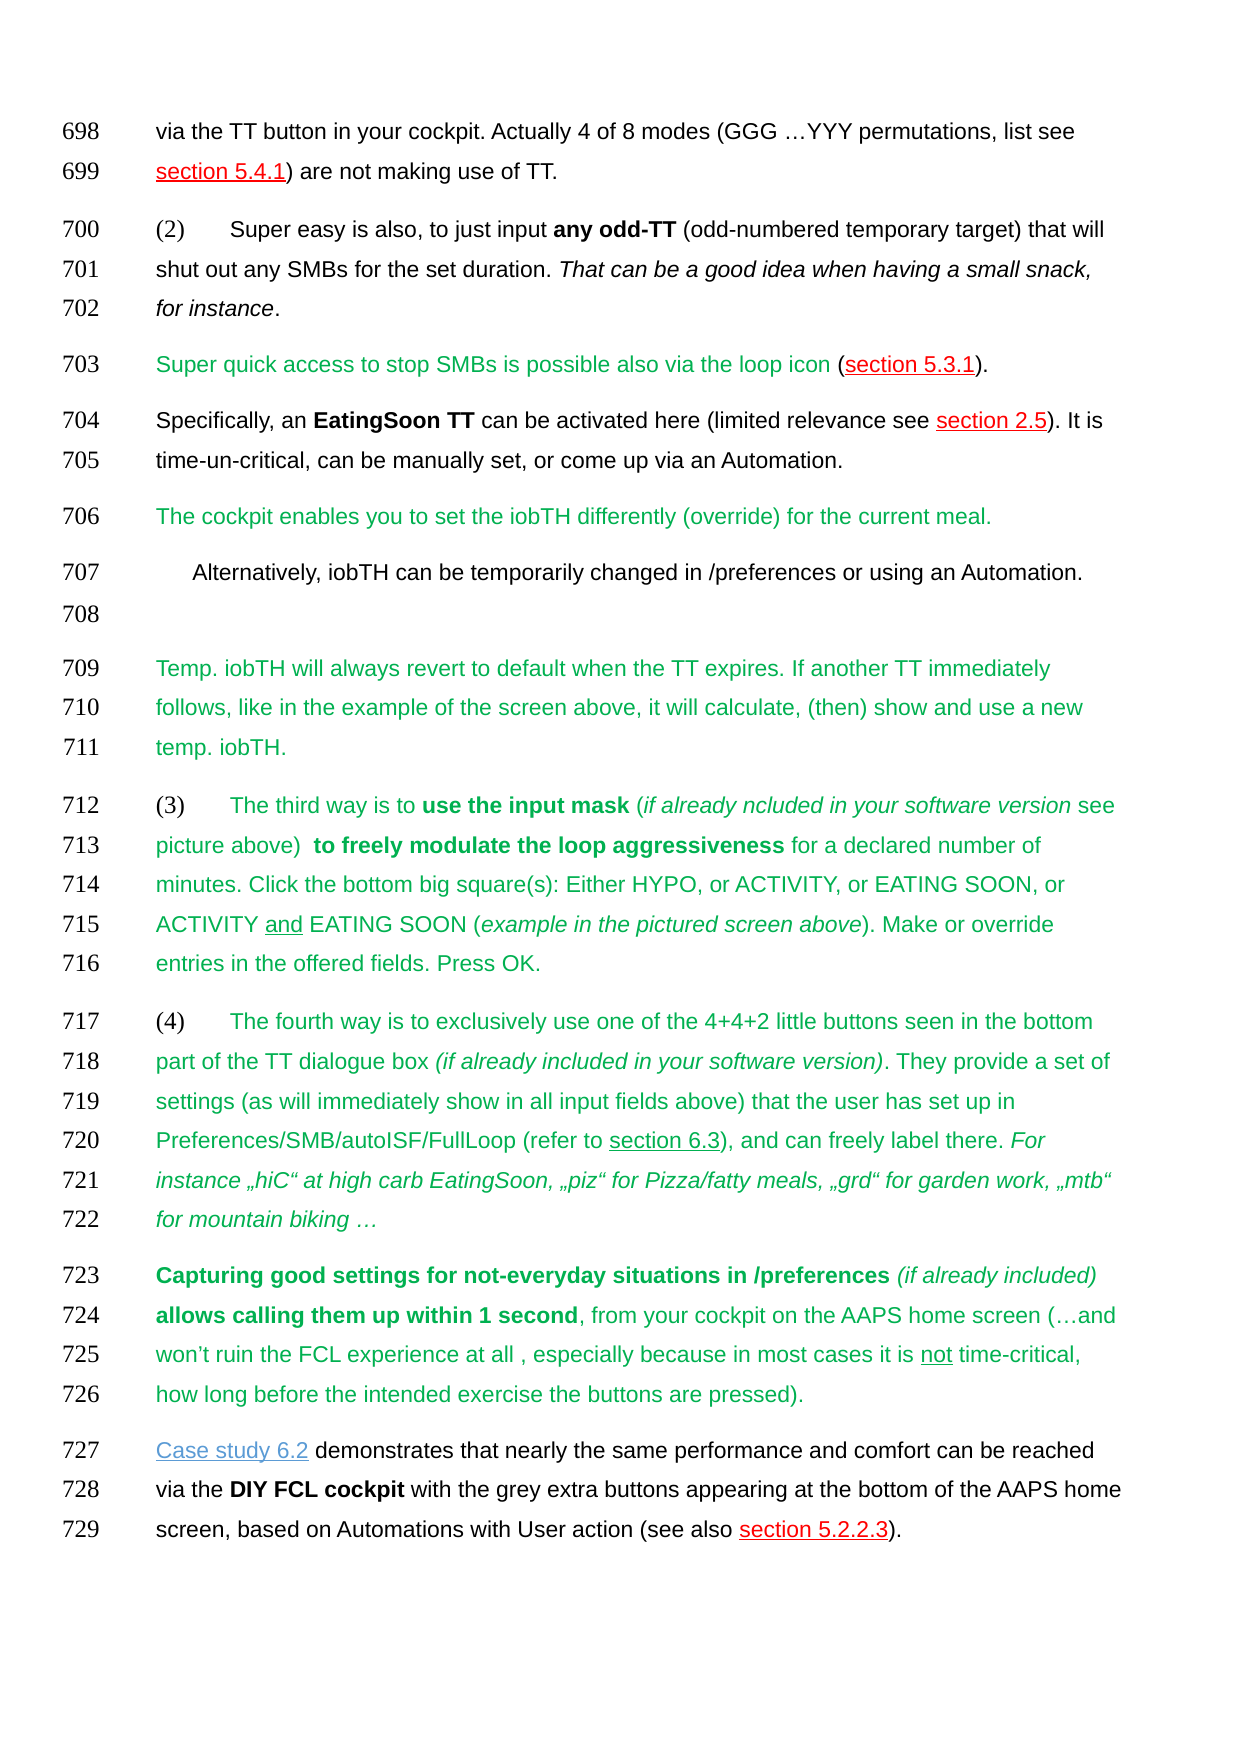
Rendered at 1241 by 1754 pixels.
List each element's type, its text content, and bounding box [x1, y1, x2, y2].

list Who is happy with the initially well tuned FCL and does not have huge variations in daily eating and moving around, will not use the TT at all. FCL is possible without an intervention via the TT button in your cockpit. Actually 4 of 8 modes (GGG …YYY permutations, list see section 5.4.1) are not making use of TT. [156, 118, 1122, 184]
list Specifically, an EatingSoon TT can be activated here (limited relevance see section 2.5). It is time-un-critical, can be manually set, or come up via an Automation. [156, 407, 1122, 473]
list The cockpit enables you to set the iobTH differently (override) for the current meal. [156, 503, 1122, 529]
list Super easy is also, to just input any odd-TT (odd-numbered temporary target) that will shut out any SMBs for the set duration. That can be a good idea when having a small snack, for instance. [156, 214, 1122, 321]
list Super quick access to stop SMBs is possible also via the loop icon (section 5.3.1). [156, 351, 1122, 378]
list The third way is to use the input mask (if already ncluded in your software version see picture above) to freely modulate the loop aggressiveness for a declared number of minutes. Click the bottom big square(s): Either HYPO, or ACTIVITY, or EATING SOON, or ACTIVITY and EATING SOON (example in the pictured screen above). Make or override entries in the offered fields. Press OK. [156, 790, 1122, 977]
list Temp. iobTH will always revert to default when the TT expires. If another TT immediately follows, like in the example of the screen above, it will calculate, (then) show and use a new temp. iobTH. [156, 655, 1122, 760]
list Capturing good settings for not-everyday situations in /preferences (if already included) allows calling them up within 1 second, from your cockpit on the AAPS home screen (…and won’t ruin the FCL experience at all , especially because in most cases it is not time-critical, how long before the intended exercise the buttons are pressed). [156, 1262, 1122, 1407]
text Alternatively, iobTH can be temporarily changed in /preferences or using an Automation. [192, 559, 1122, 586]
list Case study 6.2 demonstrates that nearly the same performance and comfort can be reached via the DIY FCL cockpit with the grey extra buttons appearing at the bottom of the AAPS home screen, based on Automations with User action (see also section 5.2.2.3). [156, 1437, 1122, 1542]
list The fourth way is to exclusively use one of the 4+4+2 little buttons seen in the bottom part of the TT dialogue box (if already included in your software version). They provide a set of settings (as will immediately show in all input fields above) that the user has set up in Preferences/SMB/autoISF/FullLoop (refer to section 6.3), and can freely label there. For instance „hiC“ at high carb EatingSoon, „piz“ for Pizza/fatty meals, „grd“ for garden work, „mtb“ for mountain biking … [156, 1006, 1122, 1232]
